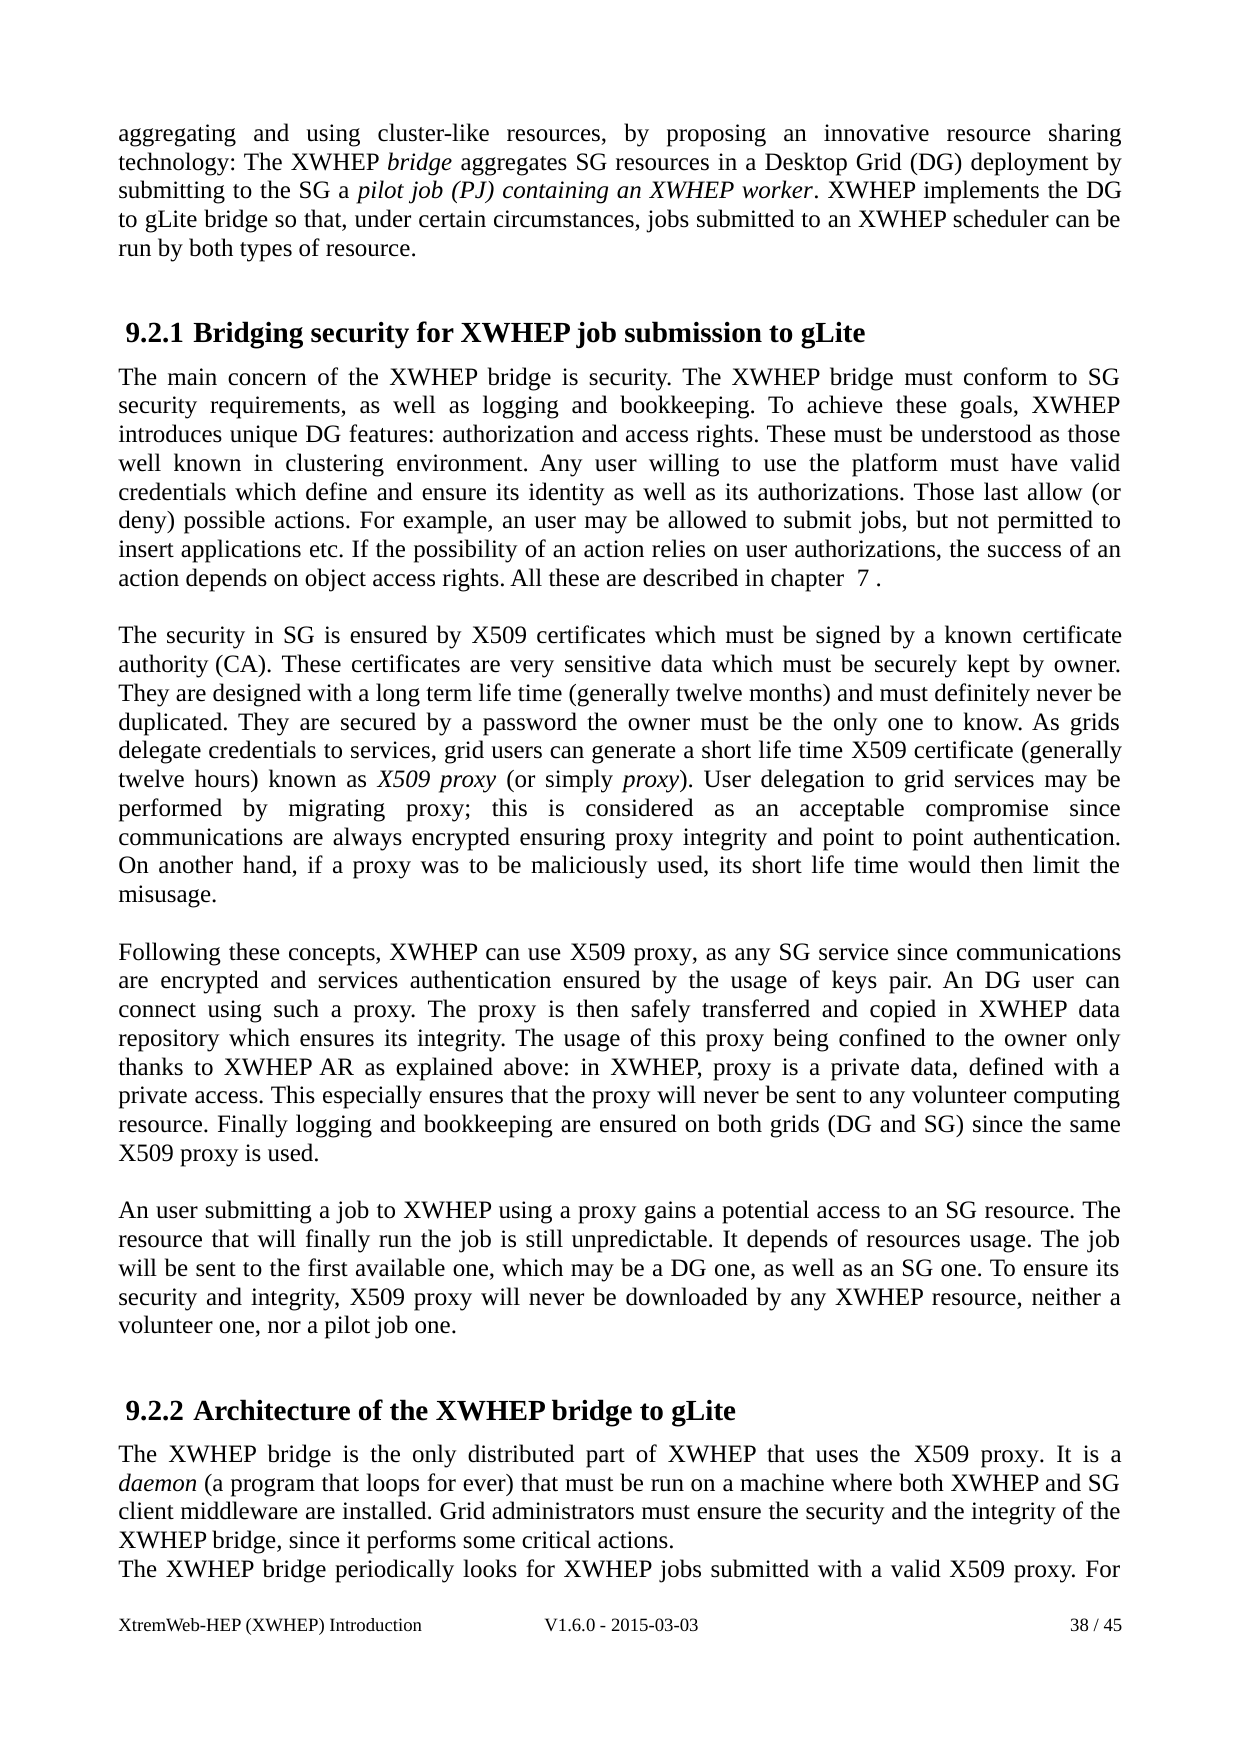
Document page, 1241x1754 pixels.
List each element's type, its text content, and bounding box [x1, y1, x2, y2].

subtitle Architecture of the XWHEP bridge to gLite [118, 1393, 1122, 1426]
text The XWHEP bridge is the only distributed part of XWHEP that uses the X509 proxy. It is a daemon (a program that loops for ever) that must be run on a machine where both XWHEP and SG client middleware are installed. Grid administrators must ensure the security and the integrity of the XWHEP bridge, since it performs some critical actions. [118, 1439, 1122, 1554]
text The security in SG is ensured by X509 certificates which must be signed by a known certificate authority (CA). These certificates are very sensitive data which must be securely kept by owner. They are designed with a long term life time (generally twelve months) and must definitely never be duplicated. They are secured by a password the owner must be the only one to know. As grids delegate credentials to services, grid users can generate a short life time X509 certificate (generally twelve hours) known as X509 proxy (or simply proxy). User delegation to grid services may be performed by migrating proxy; this is considered as an acceptable compromise since communications are always encrypted ensuring proxy integrity and point to point authentication. On another hand, if a proxy was to be maliciously used, its short life time would then limit the misusage. [118, 620, 1122, 908]
text An user submitting a job to XWHEP using a proxy gains a potential access to an SG resource. The resource that will finally run the job is still unpredictable. It depends of resources usage. The job will be sent to the first available one, which may be a DG one, as well as an SG one. To ensure its security and integrity, X509 proxy will never be downloaded by any XWHEP resource, neither a volunteer one, nor a pilot job one. [118, 1195, 1122, 1339]
text Following these concepts, XWHEP can use X509 proxy, as any SG service since communications are encrypted and services authentication ensured by the usage of keys pair. An DG user can connect using such a proxy. The proxy is then safely transferred and copied in XWHEP data repository which ensures its integrity. The usage of this proxy being confined to the owner only thanks to XWHEP AR as explained above: in XWHEP, proxy is a private data, defined with a private access. This especially ensures that the proxy will never be sent to any volunteer computing resource. Finally logging and bookkeeping are ensured on both grids (DG and SG) since the same X509 proxy is used. [118, 937, 1122, 1167]
text The main concern of the XWHEP bridge is security. The XWHEP bridge must conform to SG security requirements, as well as logging and bookkeeping. To achieve these goals, XWHEP introduces unique DG features: authorization and access rights. These must be understood as those well known in clustering environment. Any user willing to use the platform must have valid credentials which define and ensure its identity as well as its authorizations. Those last allow (or deny) possible actions. For example, an user may be allowed to submit jobs, but not permitted to insert applications etc. If the possibility of an action relies on user authorizations, the success of an action depends on object access rights. All these are described in chapter 7. [118, 362, 1122, 592]
text aggregating and using cluster-like resources, by proposing an innovative resource sharing technology: The XWHEP bridge aggregates SG resources in a Desktop Grid (DG) deployment by submitting to the SG a pilot job (PJ) containing an XWHEP worker. XWHEP implements the DG to gLite bridge so that, under certain circumstances, jobs submitted to an XWHEP scheduler can be run by both types of resource. [118, 118, 1122, 262]
subtitle Bridging security for XWHEP job submission to gLite [118, 316, 1122, 349]
text The XWHEP bridge periodically looks for XWHEP jobs submitted with a valid X509 proxy. For [118, 1554, 1122, 1583]
